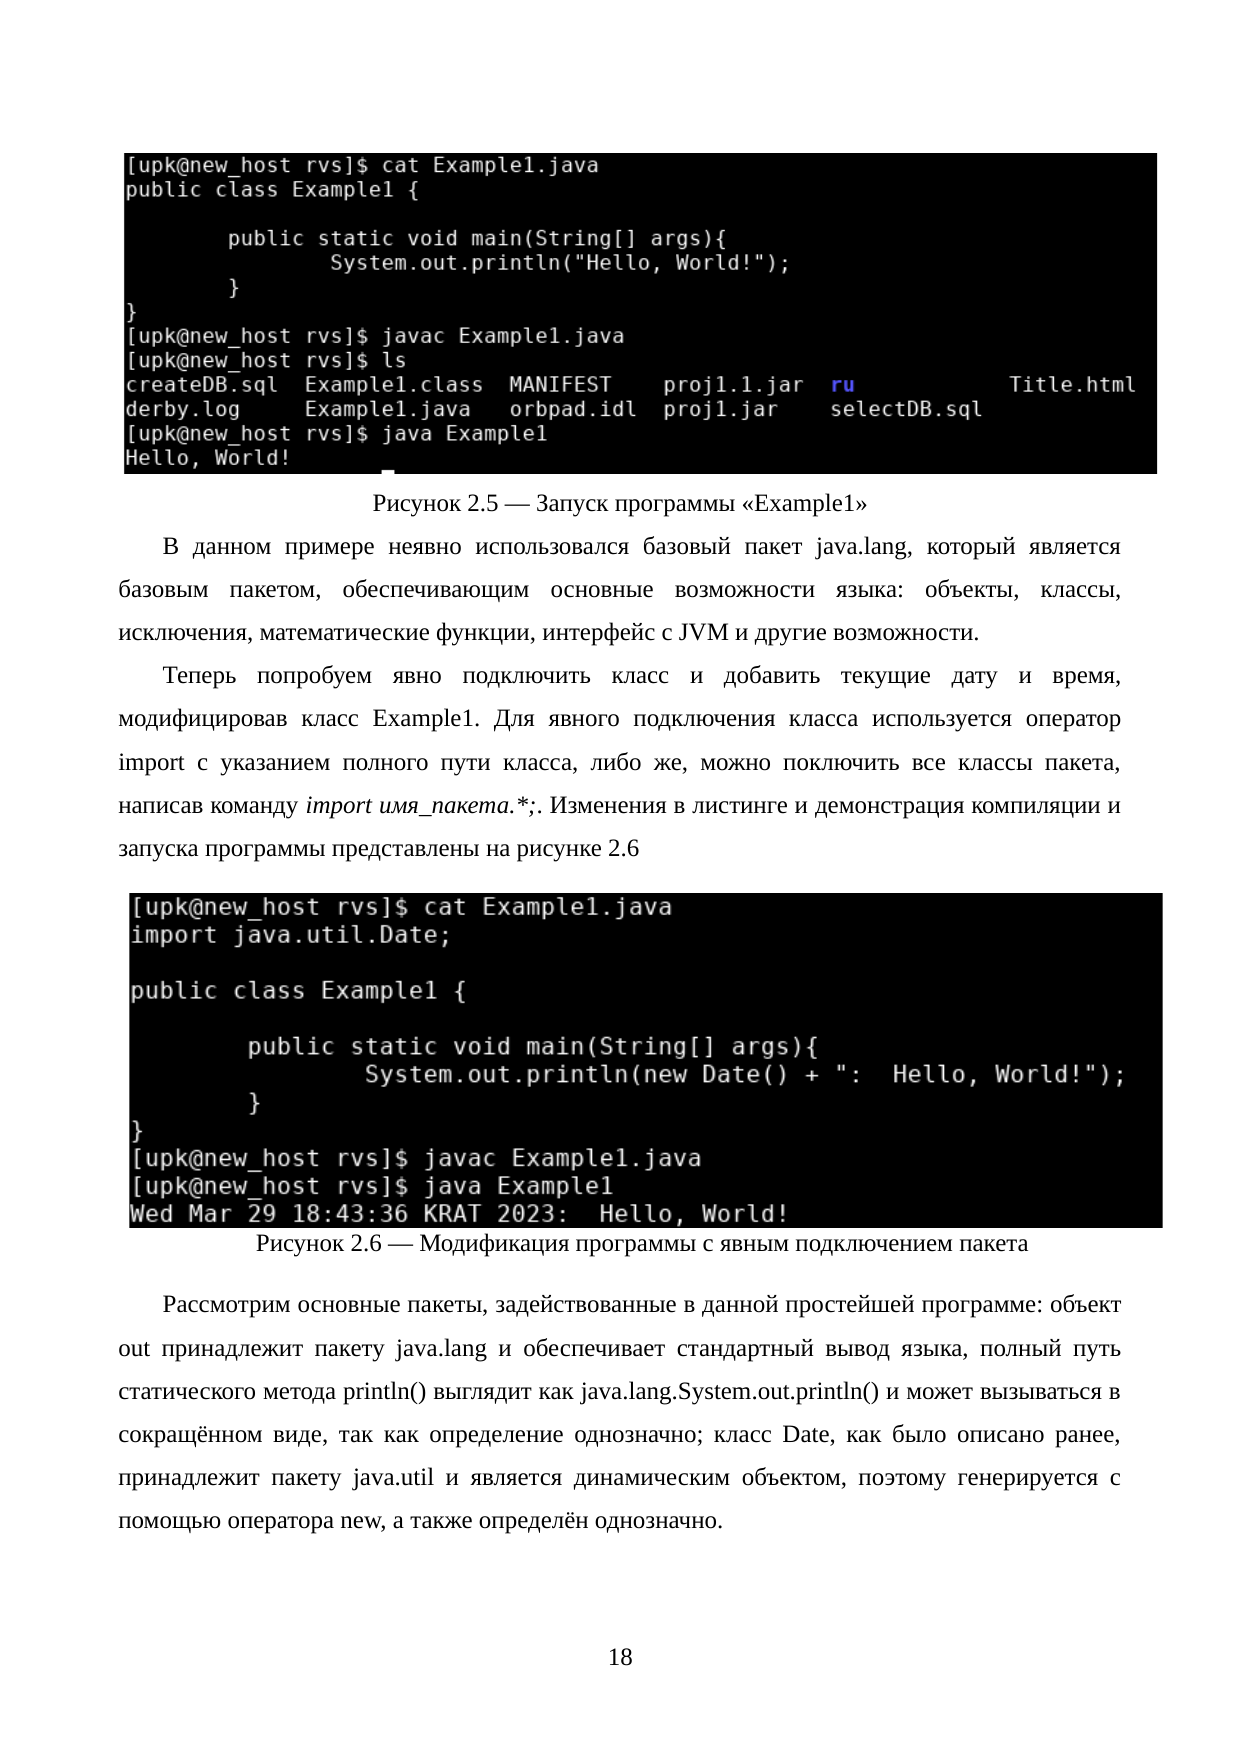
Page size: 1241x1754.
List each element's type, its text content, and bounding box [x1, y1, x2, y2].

text Теперь попробуем явно подключить класс и добавить текущие дату и время, модифицировав класс Example1. Для явного подключения класса используется оператор import с указанием полного пути класса, либо же, можно поключить все классы пакета, написав команду import имя_пакета.*;. Изменения в листинге и демонстрация компиляции и запуска программы представлены на рисунке 2.6 [118, 660, 1122, 862]
text В данном примере неявно использовался базовый пакет java.lang, который является базовым пакетом, обеспечивающим основные возможности языка: объекты, классы, исключения, математические функции, интерфейс с JVM и другие возможности. [118, 531, 1122, 646]
text Рисунок 2.5 — Запуск программы «Example1» [118, 142, 1122, 517]
text Рассмотрим основные пакеты, задействованные в данной простейшей программе: объект out принадлежит пакету java.lang и обеспечивает стандартный вывод языка, полный путь статического метода println() выглядит как java.lang.System.out.println() и может вызываться в сокращённом виде, так как определение однозначно; класс Date, как было описано ранее, принадлежит пакету java.util и является динамическим объектом, поэтому генерируется с помощью оператора new, а также определён однозначно. [118, 1289, 1122, 1534]
picture [123, 153, 1158, 474]
picture [129, 893, 1163, 1228]
text Рисунок 2.6 — Модификация программы с явным подключением пакета [118, 876, 1122, 1256]
